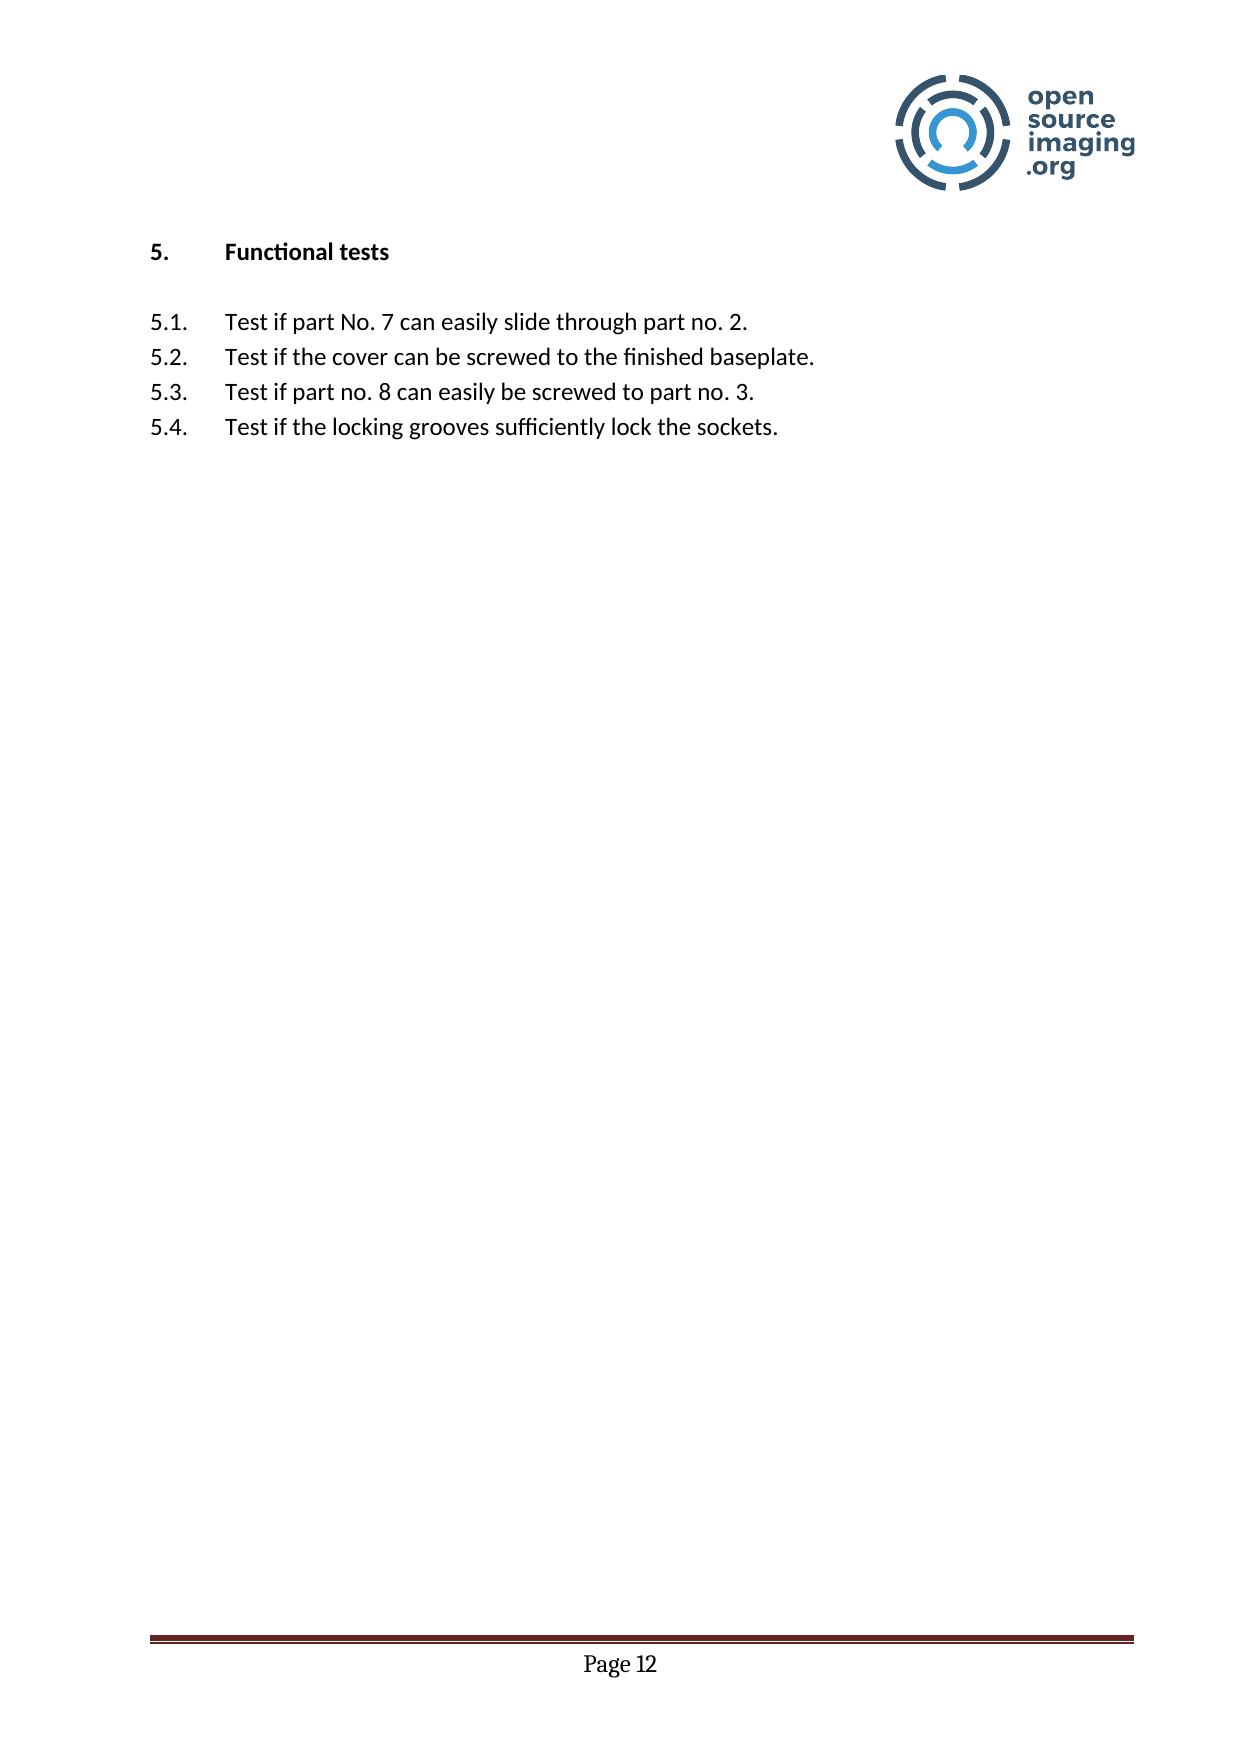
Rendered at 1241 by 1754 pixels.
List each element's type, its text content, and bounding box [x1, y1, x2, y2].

list Functional tests [150, 236, 1134, 267]
picture [895, 75, 1135, 191]
list Test if the cover can be screwed to the finished baseplate. [150, 341, 1134, 372]
list Test if part no. 8 can easily be screwed to part no. 3. [150, 376, 1134, 407]
list Test if part No. 7 can easily slide through part no. 2. [150, 306, 1134, 337]
list Test if the locking grooves sufficiently lock the sockets. [150, 411, 1134, 442]
